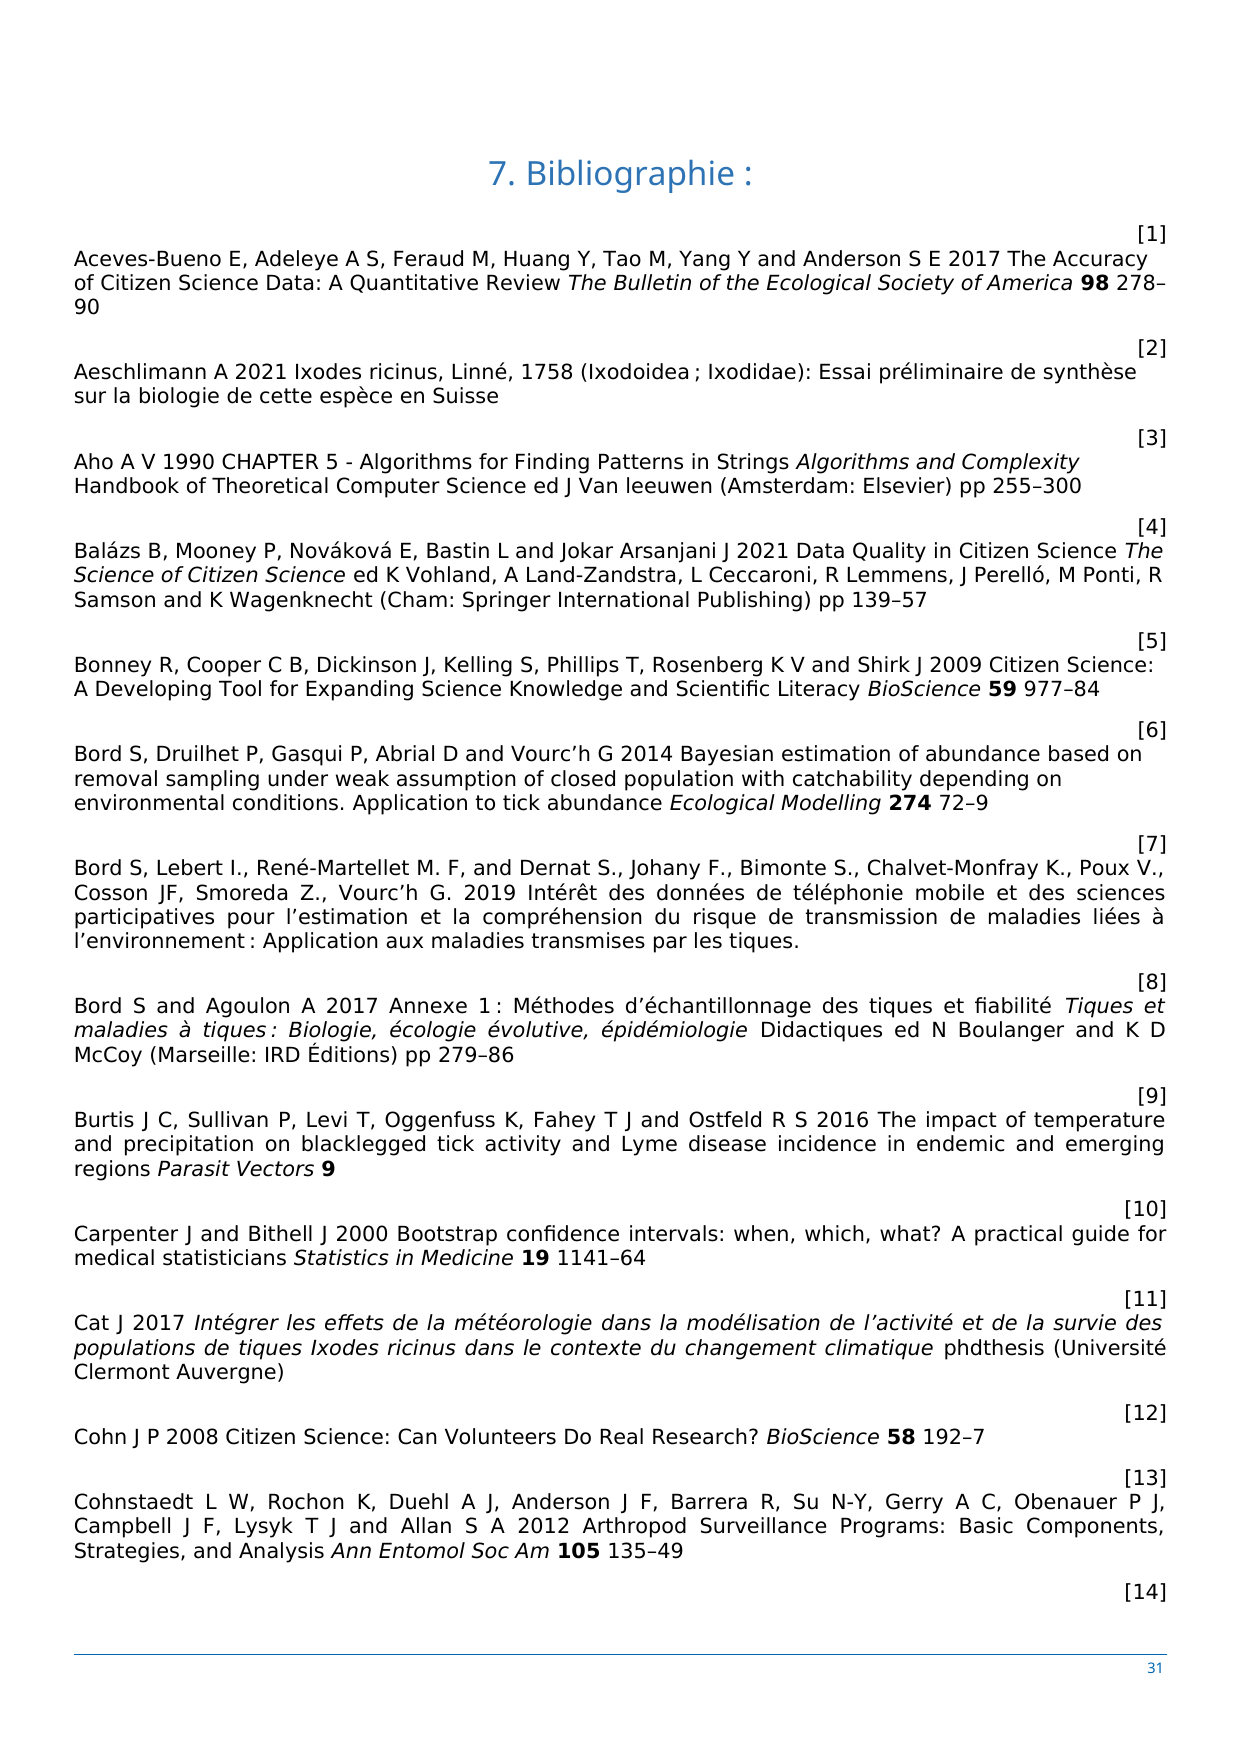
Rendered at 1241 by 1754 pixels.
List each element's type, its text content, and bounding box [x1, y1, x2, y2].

text [4] [73, 515, 1167, 539]
text [6] [73, 718, 1167, 742]
text [5] [73, 629, 1167, 653]
text Balázs B, Mooney P, Nováková E, Bastin L and Jokar Arsanjani J 2021 Data Quality in Citizen Science The Science of Citizen Science ed K Vohland, A Land-Zandstra, L Ceccaroni, R Lemmens, J Perelló, M Ponti, R Samson and K Wagenknecht (Cham: Springer International Publishing) pp 139–57 [73, 539, 1167, 612]
text [10] [73, 1197, 1167, 1222]
text [7] [73, 832, 1167, 856]
text Aho A V 1990 CHAPTER 5 - Algorithms for Finding Patterns in Strings Algorithms and Complexity Handbook of Theoretical Computer Science ed J Van leeuwen (Amsterdam: Elsevier) pp 255–300 [73, 450, 1167, 498]
text [14] [73, 1580, 1167, 1604]
text [9] [73, 1084, 1167, 1108]
text Bord S and Agoulon A 2017 Annexe 1 : Méthodes d’échantillonnage des tiques et fiabilité Tiques et maladies à tiques : Biologie, écologie évolutive, épidémiologie Didactiques ed N Boulanger and K D McCoy (Marseille: IRD Éditions) pp 279–86 [73, 994, 1167, 1067]
text [12] [73, 1401, 1167, 1425]
subtitle Bibliographie : [73, 149, 1167, 195]
text [2] [73, 336, 1167, 360]
text Bord S, Lebert I., René-Martellet M. F, and Dernat S., Johany F., Bimonte S., Chalvet-Monfray K., Poux V., Cosson JF, Smoreda Z., Vourc’h G. 2019 Intérêt des données de téléphonie mobile et des sciences participatives pour l’estimation et la compréhension du risque de transmission de maladies liées à l’environnement : Application aux maladies transmises par les tiques. [73, 856, 1167, 953]
text Burtis J C, Sullivan P, Levi T, Oggenfuss K, Fahey T J and Ostfeld R S 2016 The impact of temperature and precipitation on blacklegged tick activity and Lyme disease incidence in endemic and emerging regions Parasit Vectors 9 [73, 1108, 1167, 1181]
text Cat J 2017 Intégrer les effets de la météorologie dans la modélisation de l’activité et de la survie des populations de tiques Ixodes ricinus dans le contexte du changement climatique phdthesis (Université Clermont Auvergne) [73, 1311, 1167, 1384]
text [13] [73, 1466, 1167, 1490]
text Aceves‐Bueno E, Adeleye A S, Feraud M, Huang Y, Tao M, Yang Y and Anderson S E 2017 The Accuracy of Citizen Science Data: A Quantitative Review The Bulletin of the Ecological Society of America 98 278–90 [73, 247, 1167, 319]
text [1] [73, 222, 1167, 247]
text [8] [73, 970, 1167, 994]
text Cohn J P 2008 Citizen Science: Can Volunteers Do Real Research? BioScience 58 192–7 [73, 1425, 1167, 1449]
text Aeschlimann A 2021 Ixodes ricinus, Linné, 1758 (Ixodoidea ; Ixodidae): Essai préliminaire de synthèse sur la biologie de cette espèce en Suisse [73, 360, 1167, 409]
text Carpenter J and Bithell J 2000 Bootstrap confidence intervals: when, which, what? A practical guide for medical statisticians Statistics in Medicine 19 1141–64 [73, 1222, 1167, 1270]
text Bonney R, Cooper C B, Dickinson J, Kelling S, Phillips T, Rosenberg K V and Shirk J 2009 Citizen Science: A Developing Tool for Expanding Science Knowledge and Scientific Literacy BioScience 59 977–84 [73, 653, 1167, 702]
text Bord S, Druilhet P, Gasqui P, Abrial D and Vourc’h G 2014 Bayesian estimation of abundance based on removal sampling under weak assumption of closed population with catchability depending on environmental conditions. Application to tick abundance Ecological Modelling 274 72–9 [73, 742, 1167, 815]
text Cohnstaedt L W, Rochon K, Duehl A J, Anderson J F, Barrera R, Su N-Y, Gerry A C, Obenauer P J, Campbell J F, Lysyk T J and Allan S A 2012 Arthropod Surveillance Programs: Basic Components, Strategies, and Analysis Ann Entomol Soc Am 105 135–49 [73, 1490, 1167, 1563]
text [3] [73, 426, 1167, 450]
text [11] [73, 1287, 1167, 1311]
